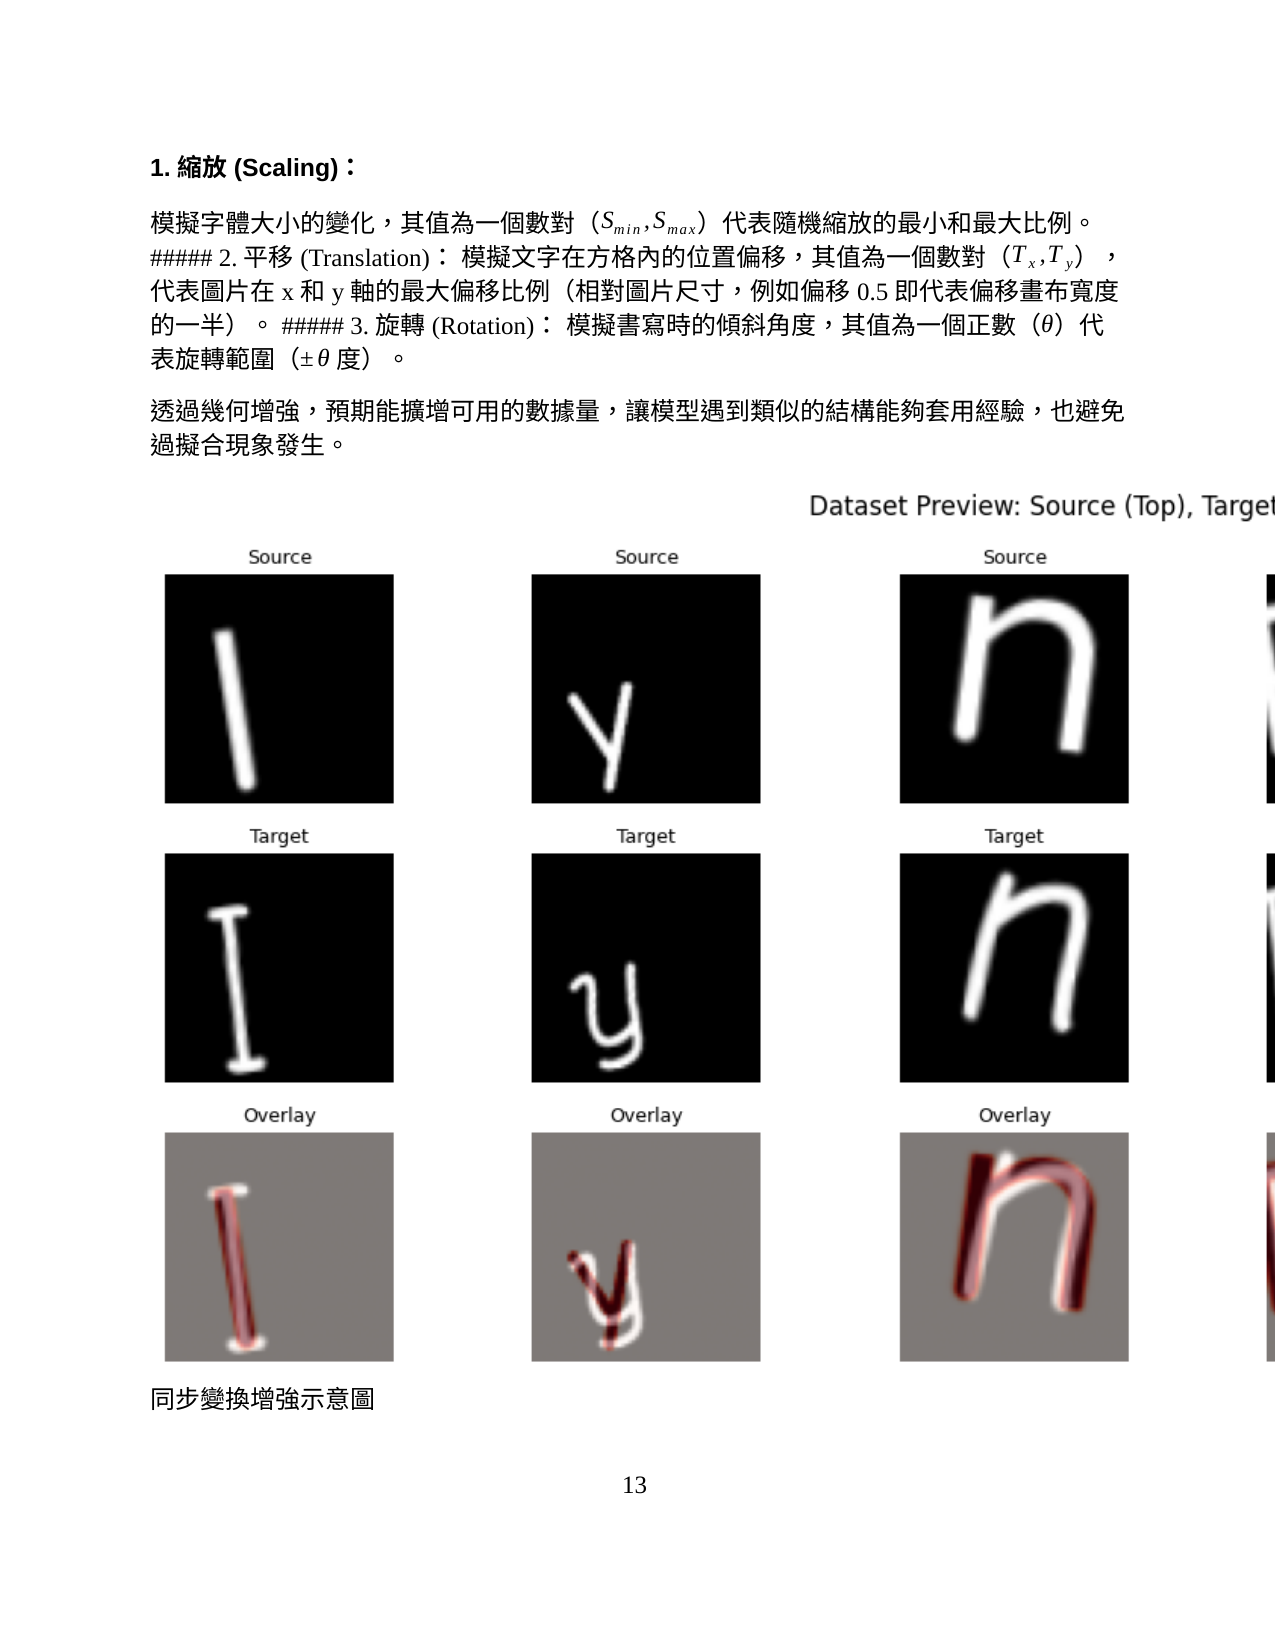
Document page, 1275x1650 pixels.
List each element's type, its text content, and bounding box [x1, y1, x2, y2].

picture [150, 479, 1275, 1377]
subtitle 1. 縮放 (Scaling)： [150, 150, 1125, 184]
text 透過幾何增強，預期能擴增可用的數據量，讓模型遇到類似的結構能夠套用經驗，也避免過擬合現象發生。 [150, 393, 1125, 462]
text 同步變換增強示意圖 [150, 1377, 1125, 1416]
text 模擬字體大小的變化，其值為一個數對（）代表隨機縮放的最小和最大比例。 ##### 2. 平移 (Translation)： 模擬文字在方格內的位置偏移，其值為一個數對（），代表圖片在 x 和 y 軸的最大偏移比例（相對圖片尺寸，例如偏移 0.5 即代表偏移畫布寬度的一半）。 ##### 3. 旋轉 (Rotation)： 模擬書寫時的傾斜角度，其值為一個正數（）代表旋轉範圍（ 度）。 [150, 205, 1125, 376]
